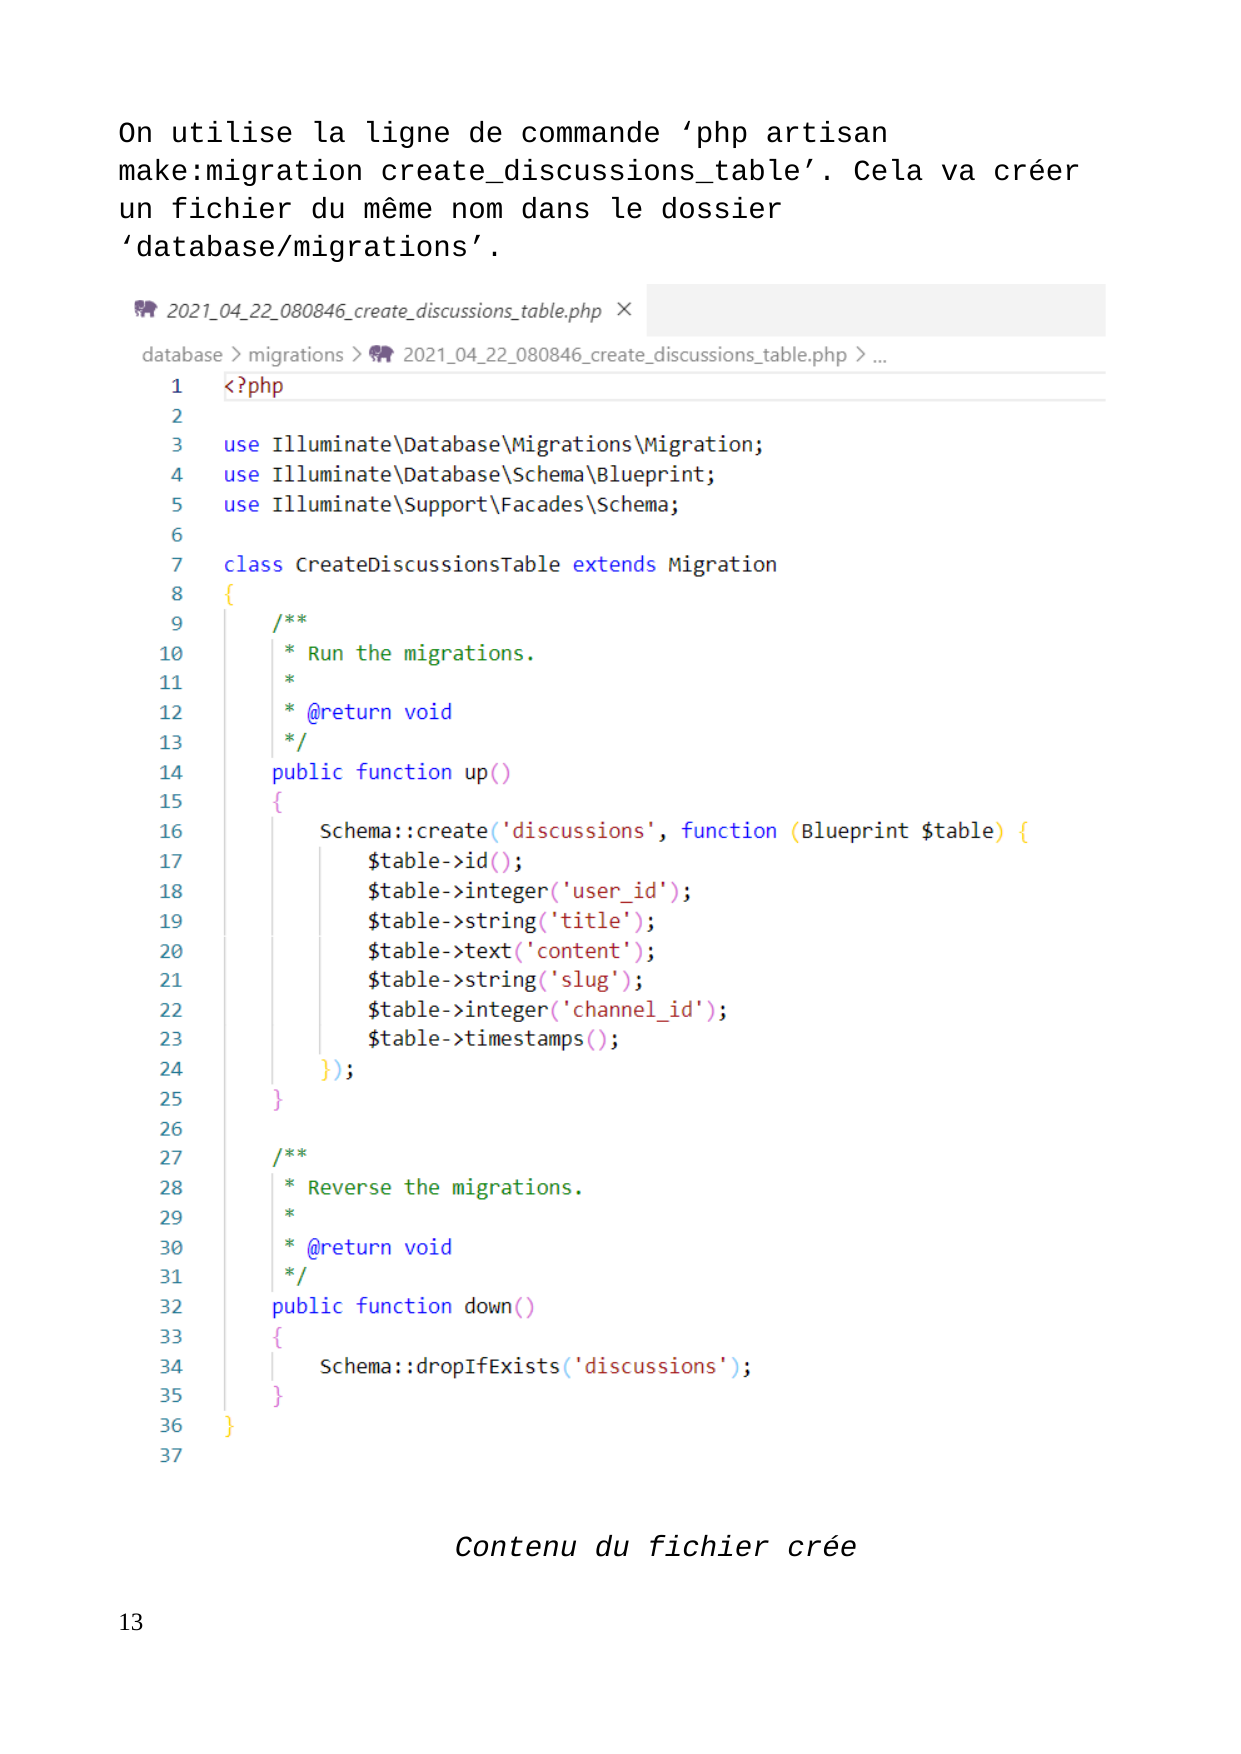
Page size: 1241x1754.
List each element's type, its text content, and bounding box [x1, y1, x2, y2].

text Contenu du fichier crée [118, 1529, 1122, 1565]
picture [134, 284, 1106, 1471]
text On utilise la ligne de commande ‘php artisan make:migration create_discussions_table’. Cela va créer un fichier du même nom dans le dossier ‘database/migrations’. [118, 118, 1122, 265]
